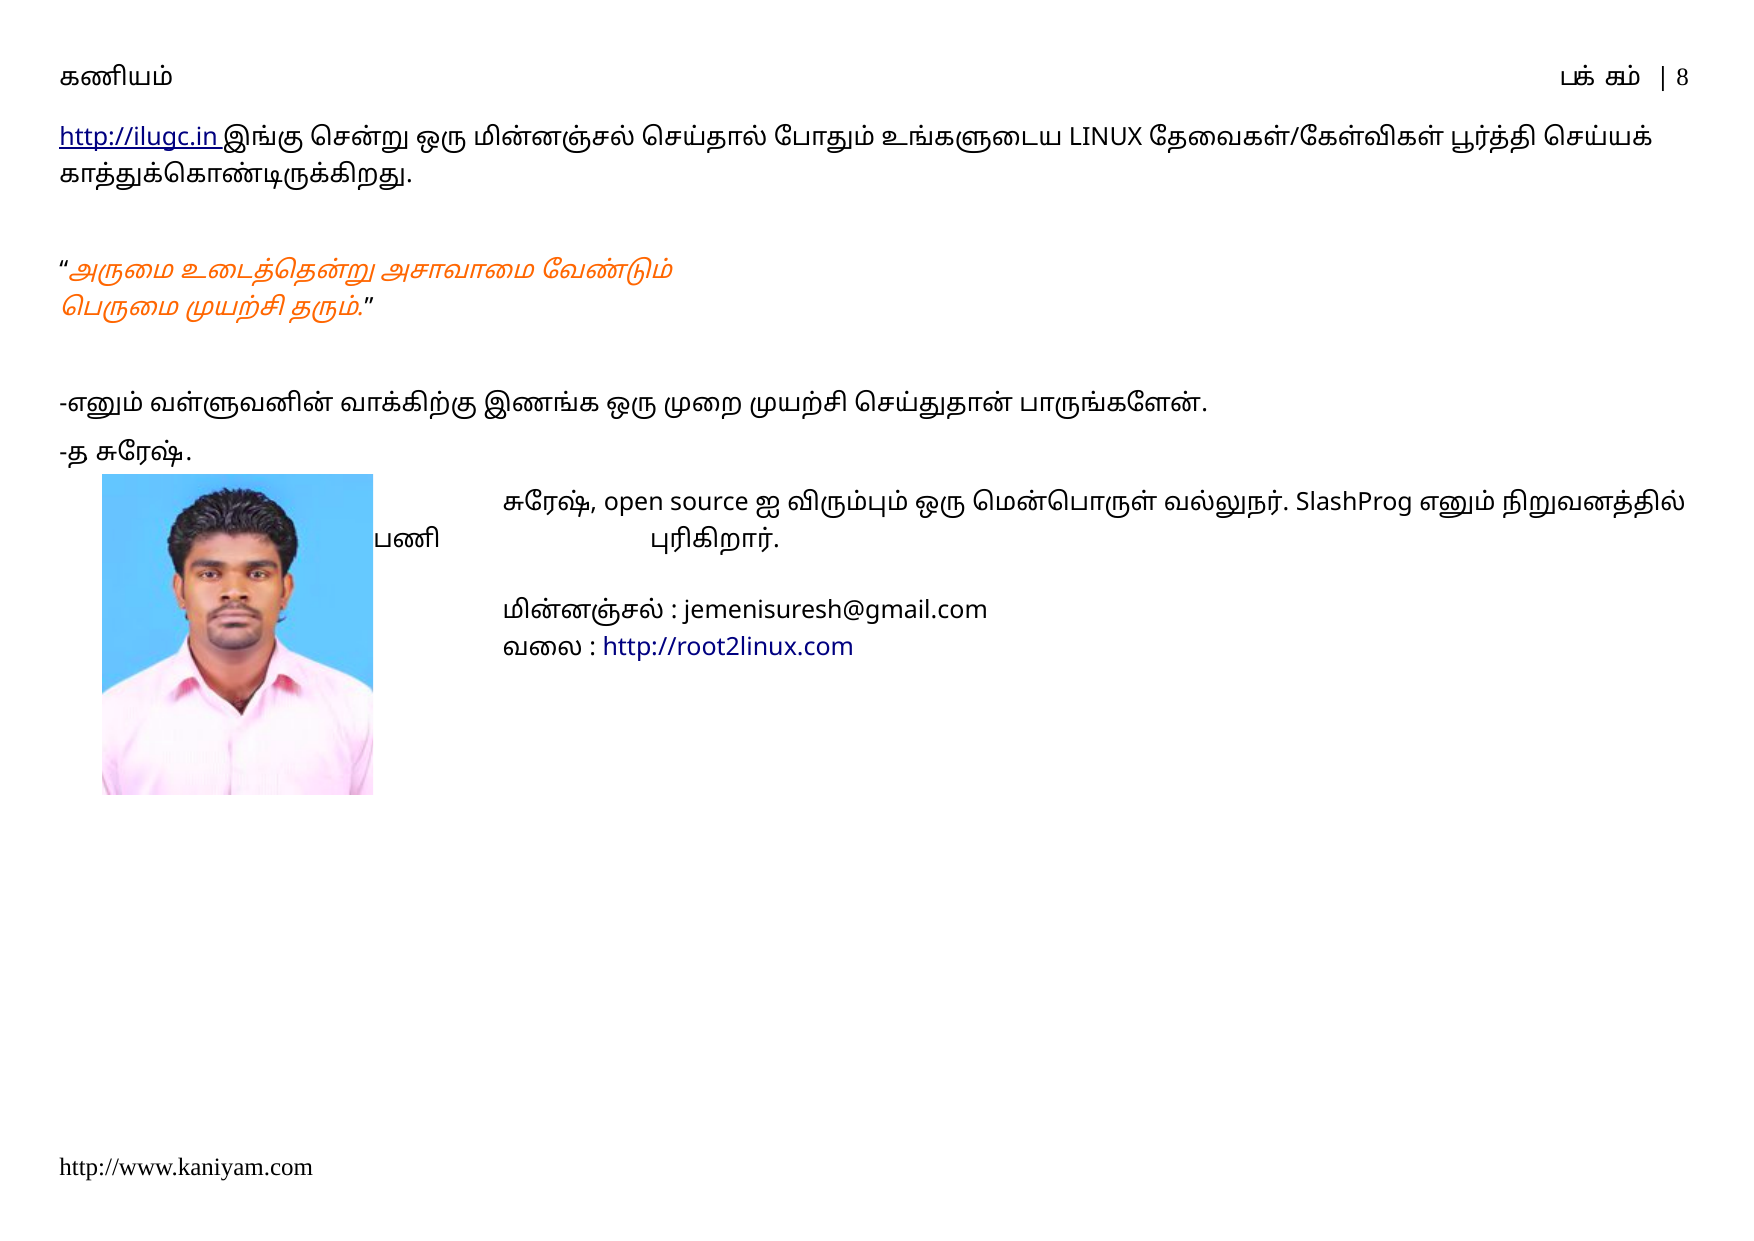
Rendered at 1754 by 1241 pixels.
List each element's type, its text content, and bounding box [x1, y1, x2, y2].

text “அருமை உடைத்தென்று அசாவாமை வேண்டும் பெருமை முயற்சி தரும்.” [59, 252, 1695, 326]
text சுரேஷ், open source ஐ விரும்பும் ஒரு மென்பொருள் வல்லுநர். SlashProg எனும் நிறுவனத்தில் பணி புரிகிறார். [374, 483, 1695, 557]
text -த. சுரேஷ். [59, 434, 1695, 471]
text [59, 592, 102, 666]
text http://ilugc.inஇங்கு சென்று ஒரு மின்னஞ்சல் செய்தால் போதும் உங்களுடைய LINUX தேவைகள்/கேள்விகள் பூர்த்தி செய்யக் காத்துக்கொண்டிருக்கிறது. [59, 118, 1695, 192]
text -எனும் வள்ளுவனின் வாக்கிற்கு இணங்க ஒரு முறை முயற்சி செய்துதான் பாருங்களேன். [59, 384, 1695, 422]
text [59, 483, 102, 557]
text மின்னஞ்சல் : jemenisuresh@gmail.com வலை : http://root2linux.com [374, 592, 1695, 666]
picture [102, 474, 374, 795]
